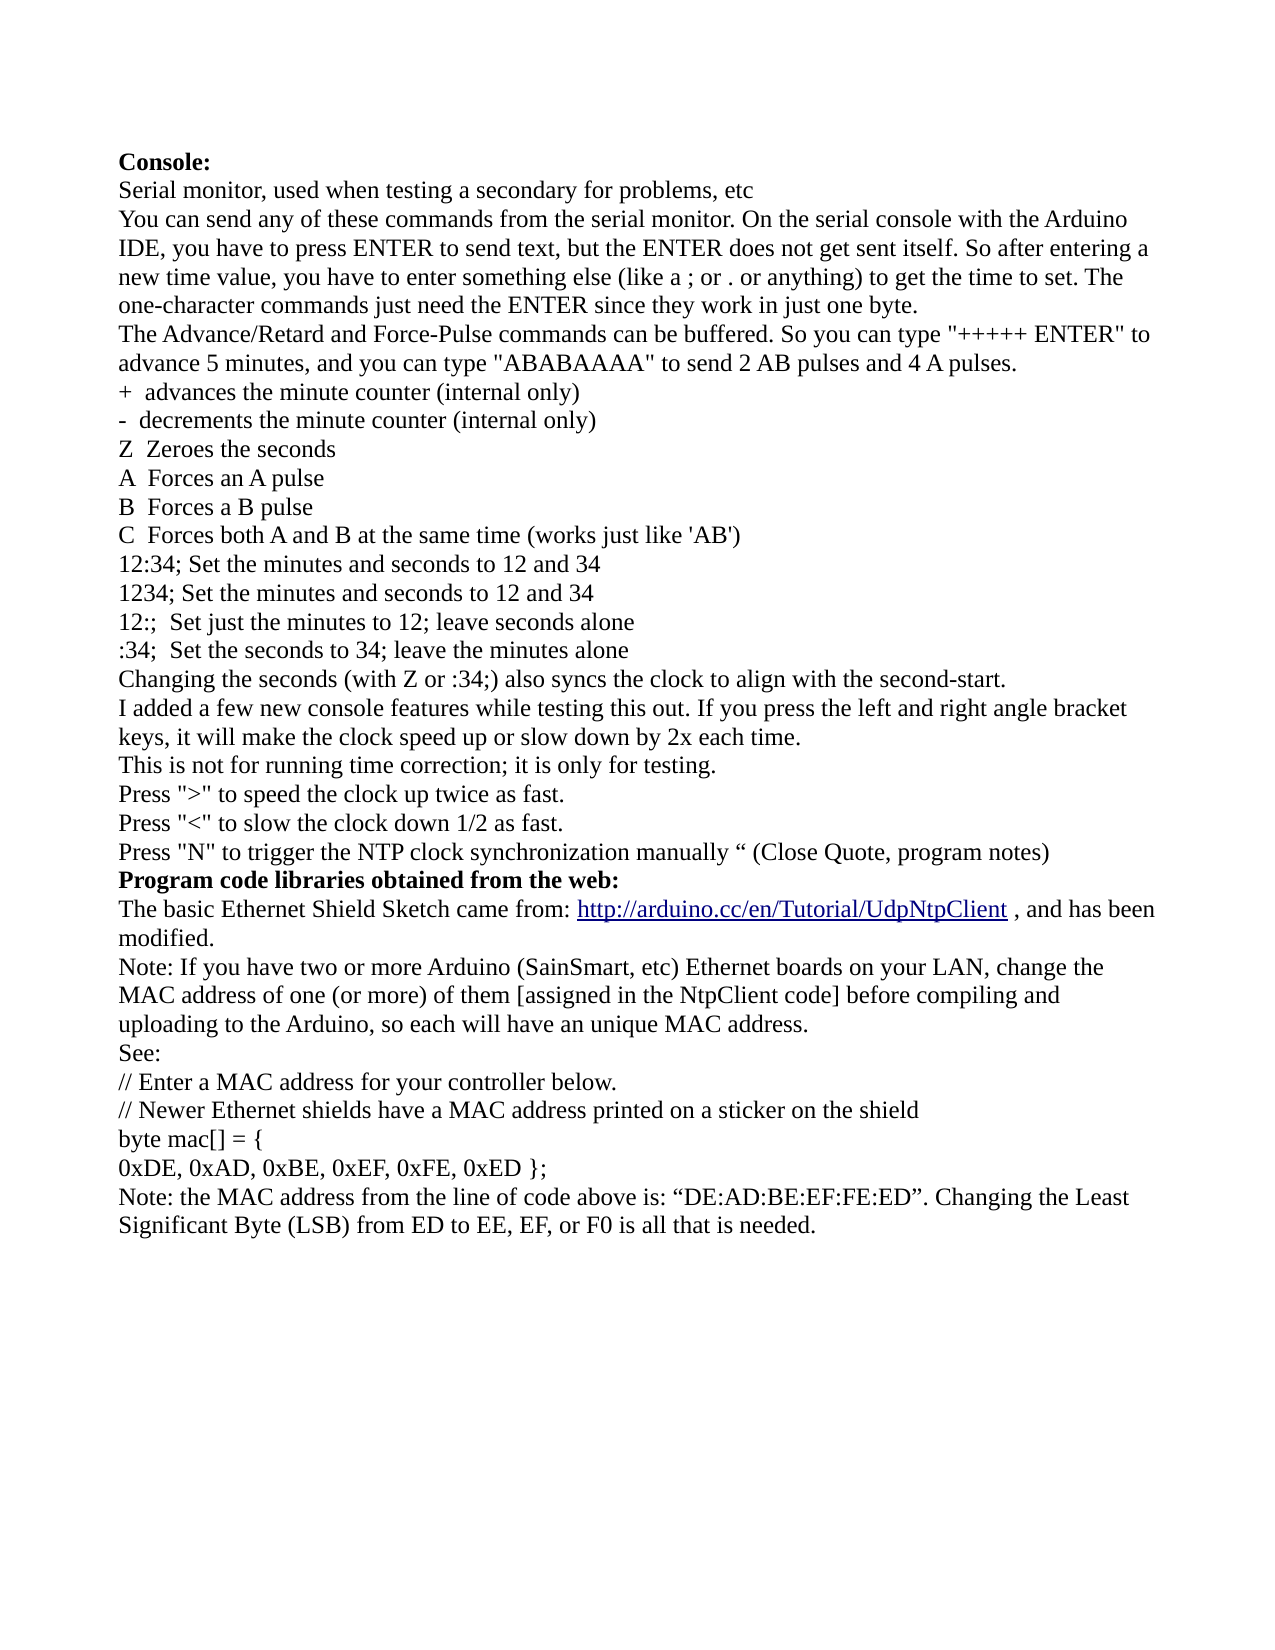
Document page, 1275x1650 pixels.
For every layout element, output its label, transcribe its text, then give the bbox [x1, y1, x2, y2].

text 1234; Set the minutes and seconds to 12 and 34 [118, 578, 1157, 607]
text Press "N" to trigger the NTP clock synchronization manually “ (Close Quote, program notes) [118, 837, 1157, 866]
text MAC address of one (or more) of them [assigned in the NtpClient code] before compiling and [118, 981, 1157, 1009]
text Note: If you have two or more Arduino (SainSmart, etc) Ethernet boards on your LAN, change the [118, 952, 1157, 981]
text keys, it will make the clock speed up or slow down by 2x each time. [118, 722, 1157, 751]
text one-character commands just need the ENTER since they work in just one byte. [118, 291, 1157, 319]
text byte mac[] = { [118, 1124, 1157, 1153]
text 12:34; Set the minutes and seconds to 12 and 34 [118, 549, 1157, 578]
text See: [118, 1038, 1157, 1067]
text 0xDE, 0xAD, 0xBE, 0xEF, 0xFE, 0xED }; [118, 1153, 1157, 1182]
text A Forces an A pulse [118, 463, 1157, 492]
text Changing the seconds (with Z or :34;) also syncs the clock to align with the second-start. [118, 664, 1157, 693]
text IDE, you have to press ENTER to send text, but the ENTER does not get sent itself. So after entering a [118, 233, 1157, 262]
text The Advance/Retard and Force-Pulse commands can be buffered. So you can type "+++++ ENTER" to [118, 319, 1157, 348]
text This is not for running time correction; it is only for testing. [118, 751, 1157, 779]
text Significant Byte (LSB) from ED to EE, EF, or F0 is all that is needed. [118, 1211, 1157, 1239]
text uploading to the Arduino, so each will have an unique MAC address. [118, 1009, 1157, 1038]
text I added a few new console features while testing this out. If you press the left and right angle bracket [118, 693, 1157, 722]
text Serial monitor, used when testing a secondary for problems, etc [118, 176, 1157, 204]
text Program code libraries obtained from the web: [118, 866, 1157, 894]
text Press "<" to slow the clock down 1/2 as fast. [118, 808, 1157, 837]
text Console: [118, 147, 1157, 176]
text // Enter a MAC address for your controller below. [118, 1067, 1157, 1096]
text :34; Set the seconds to 34; leave the minutes alone [118, 636, 1157, 664]
text Note: the MAC address from the line of code above is: “DE:AD:BE:EF:FE:ED”. Changing the Least [118, 1182, 1157, 1211]
text 12:; Set just the minutes to 12; leave seconds alone [118, 607, 1157, 636]
text C Forces both A and B at the same time (works just like 'AB') [118, 521, 1157, 549]
text The basic Ethernet Shield Sketch came from: http://arduino.cc/en/Tutorial/UdpNtpClient , and has been modified. [118, 894, 1157, 952]
text advance 5 minutes, and you can type "ABABAAAA" to send 2 AB pulses and 4 A pulses. [118, 348, 1157, 377]
text new time value, you have to enter something else (like a ; or . or anything) to get the time to set. The [118, 262, 1157, 291]
text B Forces a B pulse [118, 492, 1157, 521]
text + advances the minute counter (internal only) [118, 377, 1157, 406]
text - decrements the minute counter (internal only) [118, 406, 1157, 434]
text // Newer Ethernet shields have a MAC address printed on a sticker on the shield [118, 1096, 1157, 1124]
text You can send any of these commands from the serial monitor. On the serial console with the Arduino [118, 204, 1157, 233]
text Z Zeroes the seconds [118, 434, 1157, 463]
text Press ">" to speed the clock up twice as fast. [118, 779, 1157, 808]
